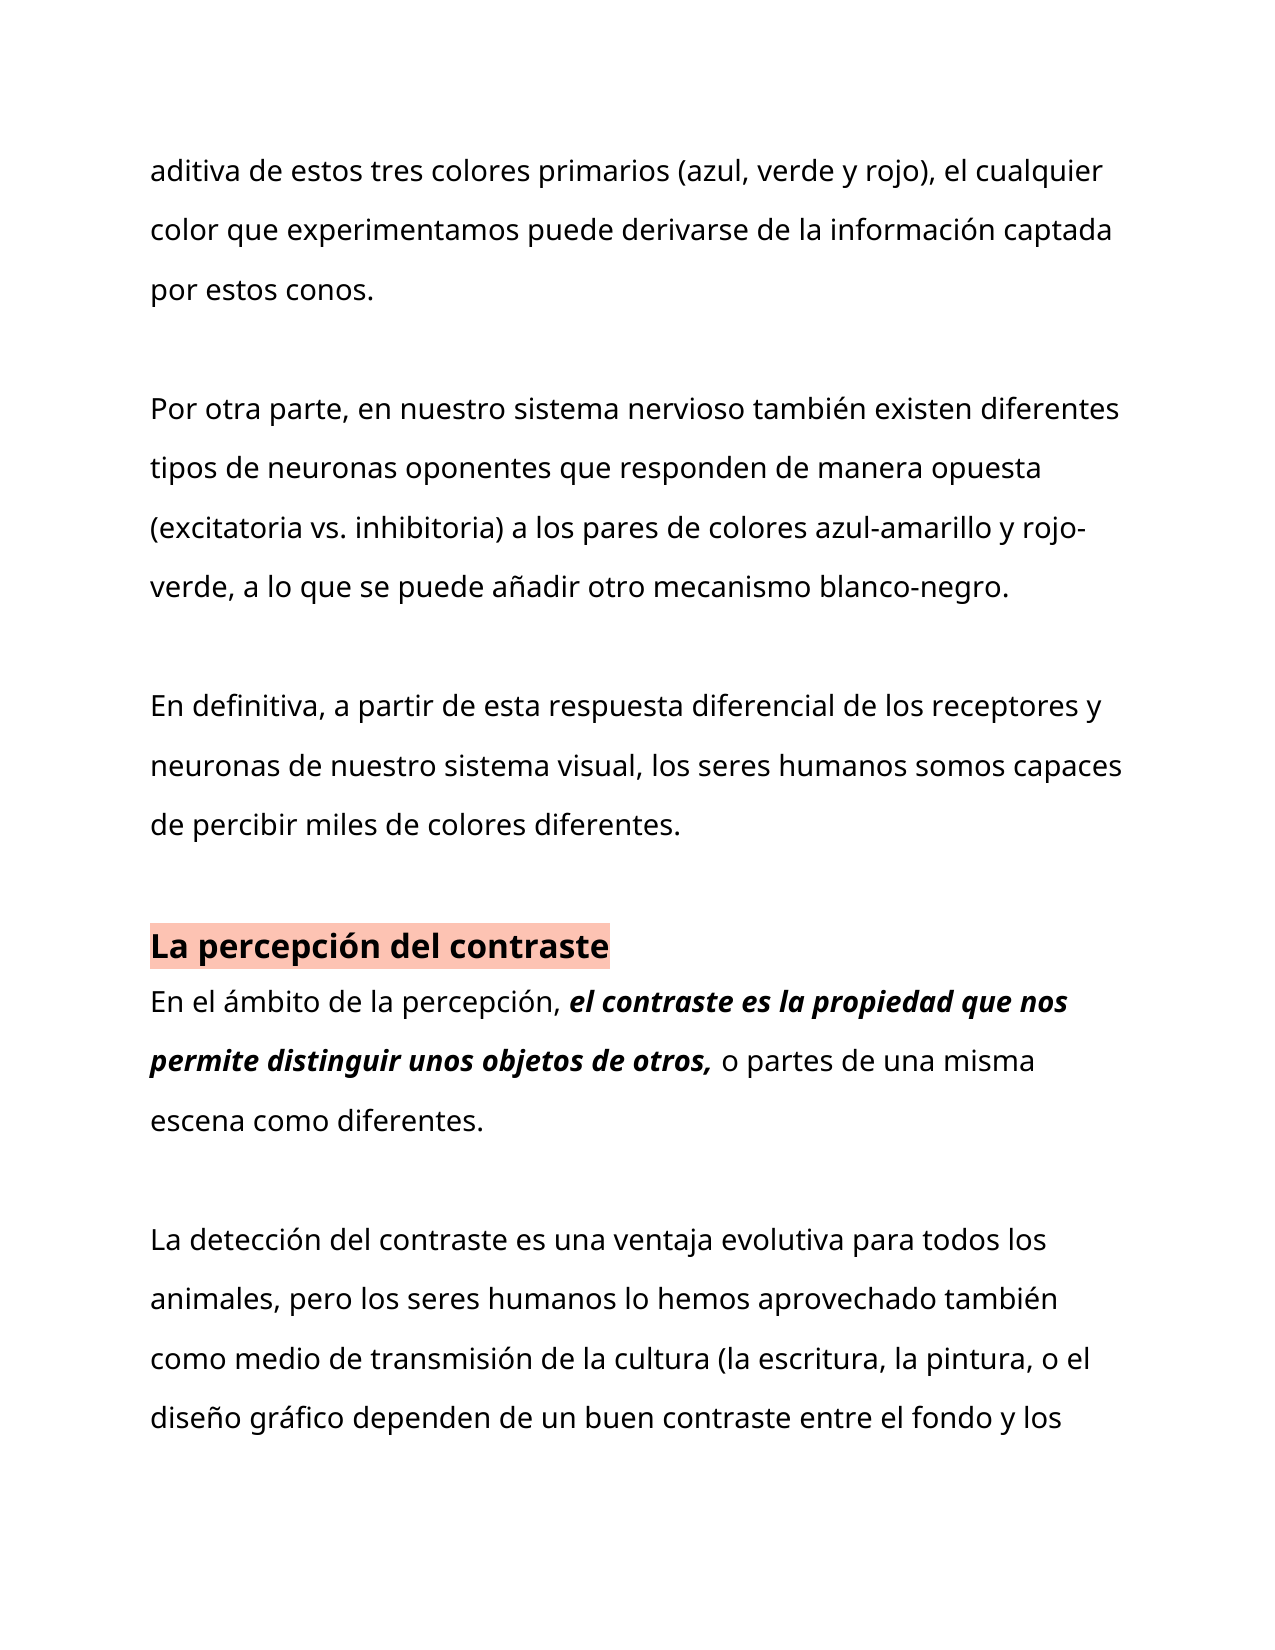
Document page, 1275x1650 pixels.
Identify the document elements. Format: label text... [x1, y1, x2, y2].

text Por otra parte, en nuestro sistema nervioso también existen diferentes tipos de neuronas oponentes que responden de manera opuesta (excitatoria vs. inhibitoria) a los pares de colores azul-amarillo y rojo-verde, a lo que se puede añadir otro mecanismo blanco-negro. [150, 388, 1125, 606]
subtitle La percepción del contraste [610, 923, 1125, 969]
text En el ámbito de la percepción, el contraste es la propiedad que nos permite distinguir unos objetos de otros, o partes de una misma escena como diferentes. [150, 981, 1125, 1140]
text La detección del contraste es una ventaja evolutiva para todos los animales, pero los seres humanos lo hemos aprovechado también como medio de transmisión de la cultura (la escritura, la pintura, o el diseño gráfico dependen de un buen contraste entre el fondo y los [150, 1219, 1125, 1437]
text aditiva de estos tres colores primarios (azul, verde y rojo), el cualquier color que experimentamos puede derivarse de la información captada por estos conos. [150, 150, 1125, 309]
text En definitiva, a partir de esta respuesta diferencial de los receptores y neuronas de nuestro sistema visual, los seres humanos somos capaces de percibir miles de colores diferentes. [150, 685, 1125, 844]
